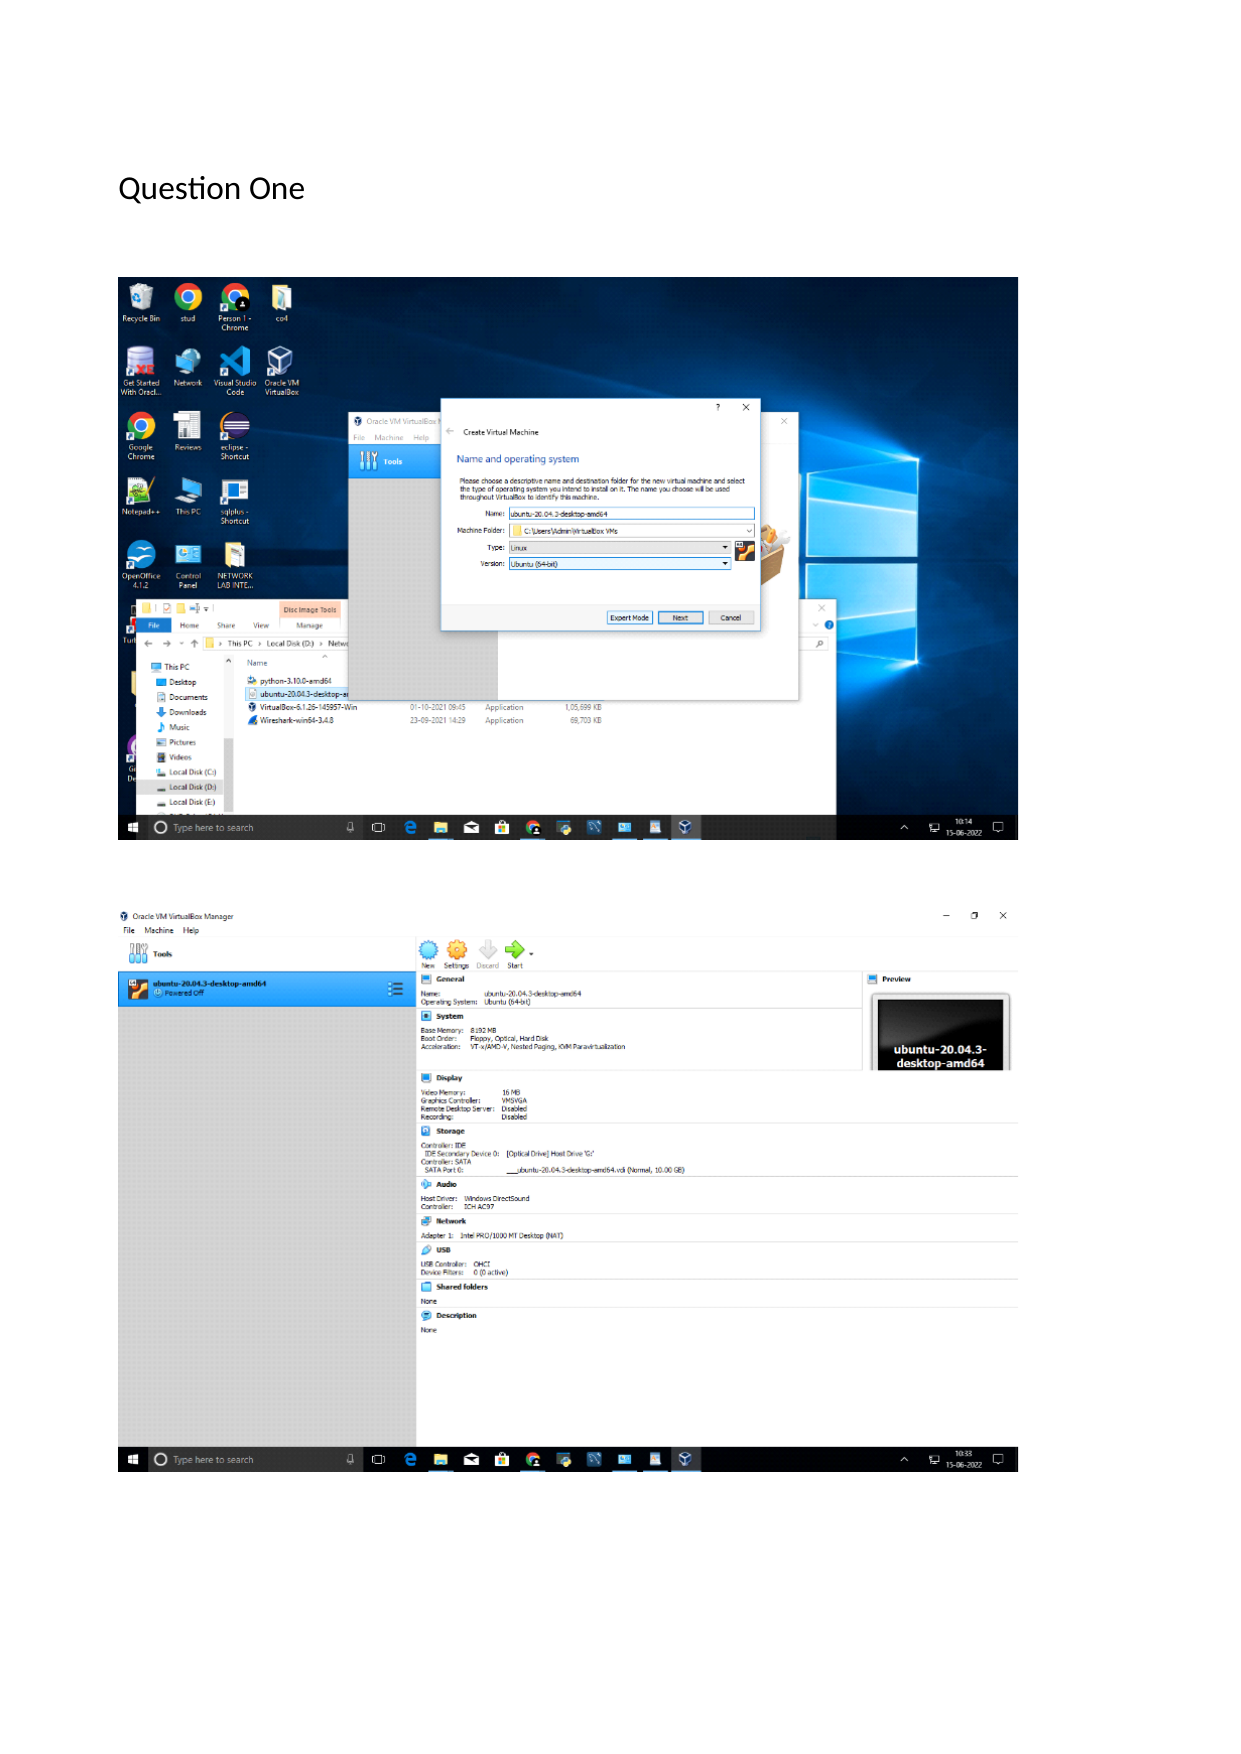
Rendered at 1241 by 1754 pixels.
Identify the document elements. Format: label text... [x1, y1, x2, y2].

text Question One [118, 167, 1122, 208]
